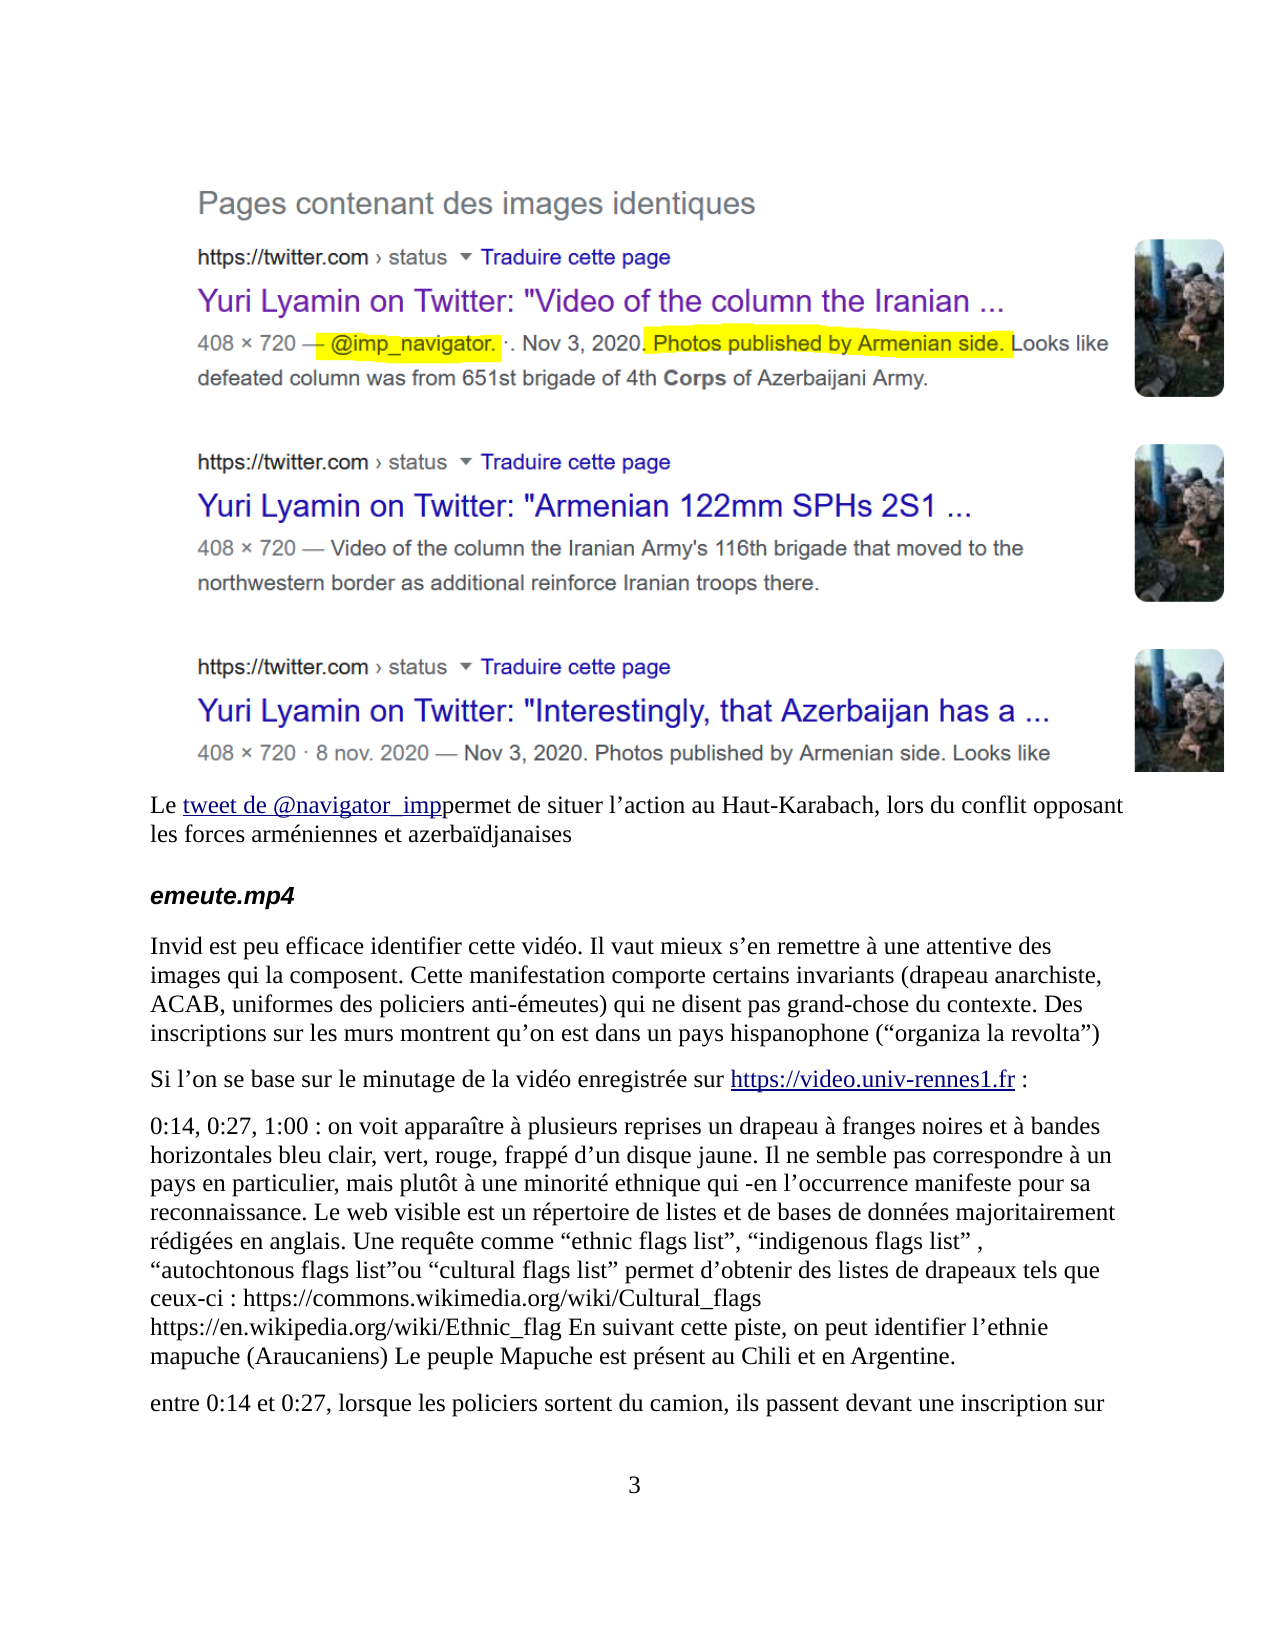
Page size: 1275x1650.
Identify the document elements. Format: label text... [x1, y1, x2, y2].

text Si l’on se base sur le minutage de la vidéo enregistrée sur https://video.univ-rennes1.fr : [150, 1064, 1125, 1093]
picture [150, 150, 1275, 772]
text entre 0:14 et 0:27, lorsque les policiers sortent du camion, ils passent devant une inscription sur [150, 1388, 1125, 1416]
subtitle emeute.mp4 [150, 881, 1125, 910]
text Invid est peu efficace identifier cette vidéo. Il vaut mieux s’en remettre à une attentive des images qui la composent. Cette manifestation comporte certains invariants (drapeau anarchiste, ACAB, uniformes des policiers anti-émeutes) qui ne disent pas grand-chose du contexte. Des inscriptions sur les murs montrent qu’on est dans un pays hispanophone (“organiza la revolta”) [150, 931, 1125, 1046]
text 0:14, 0:27, 1:00 : on voit apparaître à plusieurs reprises un drapeau à franges noires et à bandes horizontales bleu clair, vert, rouge, frappé d’un disque jaune. Il ne semble pas correspondre à un pays en particulier, mais plutôt à une minorité ethnique qui -en l’occurrence manifeste pour sa reconnaissance. Le web visible est un répertoire de listes et de bases de données majoritairement rédigées en anglais. Une requête comme “ethnic flags list”, “indigenous flags list” , “autochtonous flags list”ou “cultural flags list” permet d’obtenir des listes de drapeaux tels que ceux-ci : https://commons.wikimedia.org/wiki/Cultural_flags https://en.wikipedia.org/wiki/Ethnic_flag En suivant cette piste, on peut identifier l’ethnie mapuche (Araucaniens) Le peuple Mapuche est présent au Chili et en Argentine. [150, 1111, 1125, 1370]
text Le tweet de @navigator_imppermet de situer l’action au Haut-Karabach, lors du conflit opposant les forces arméniennes et azerbaïdjanaises [150, 790, 1125, 847]
